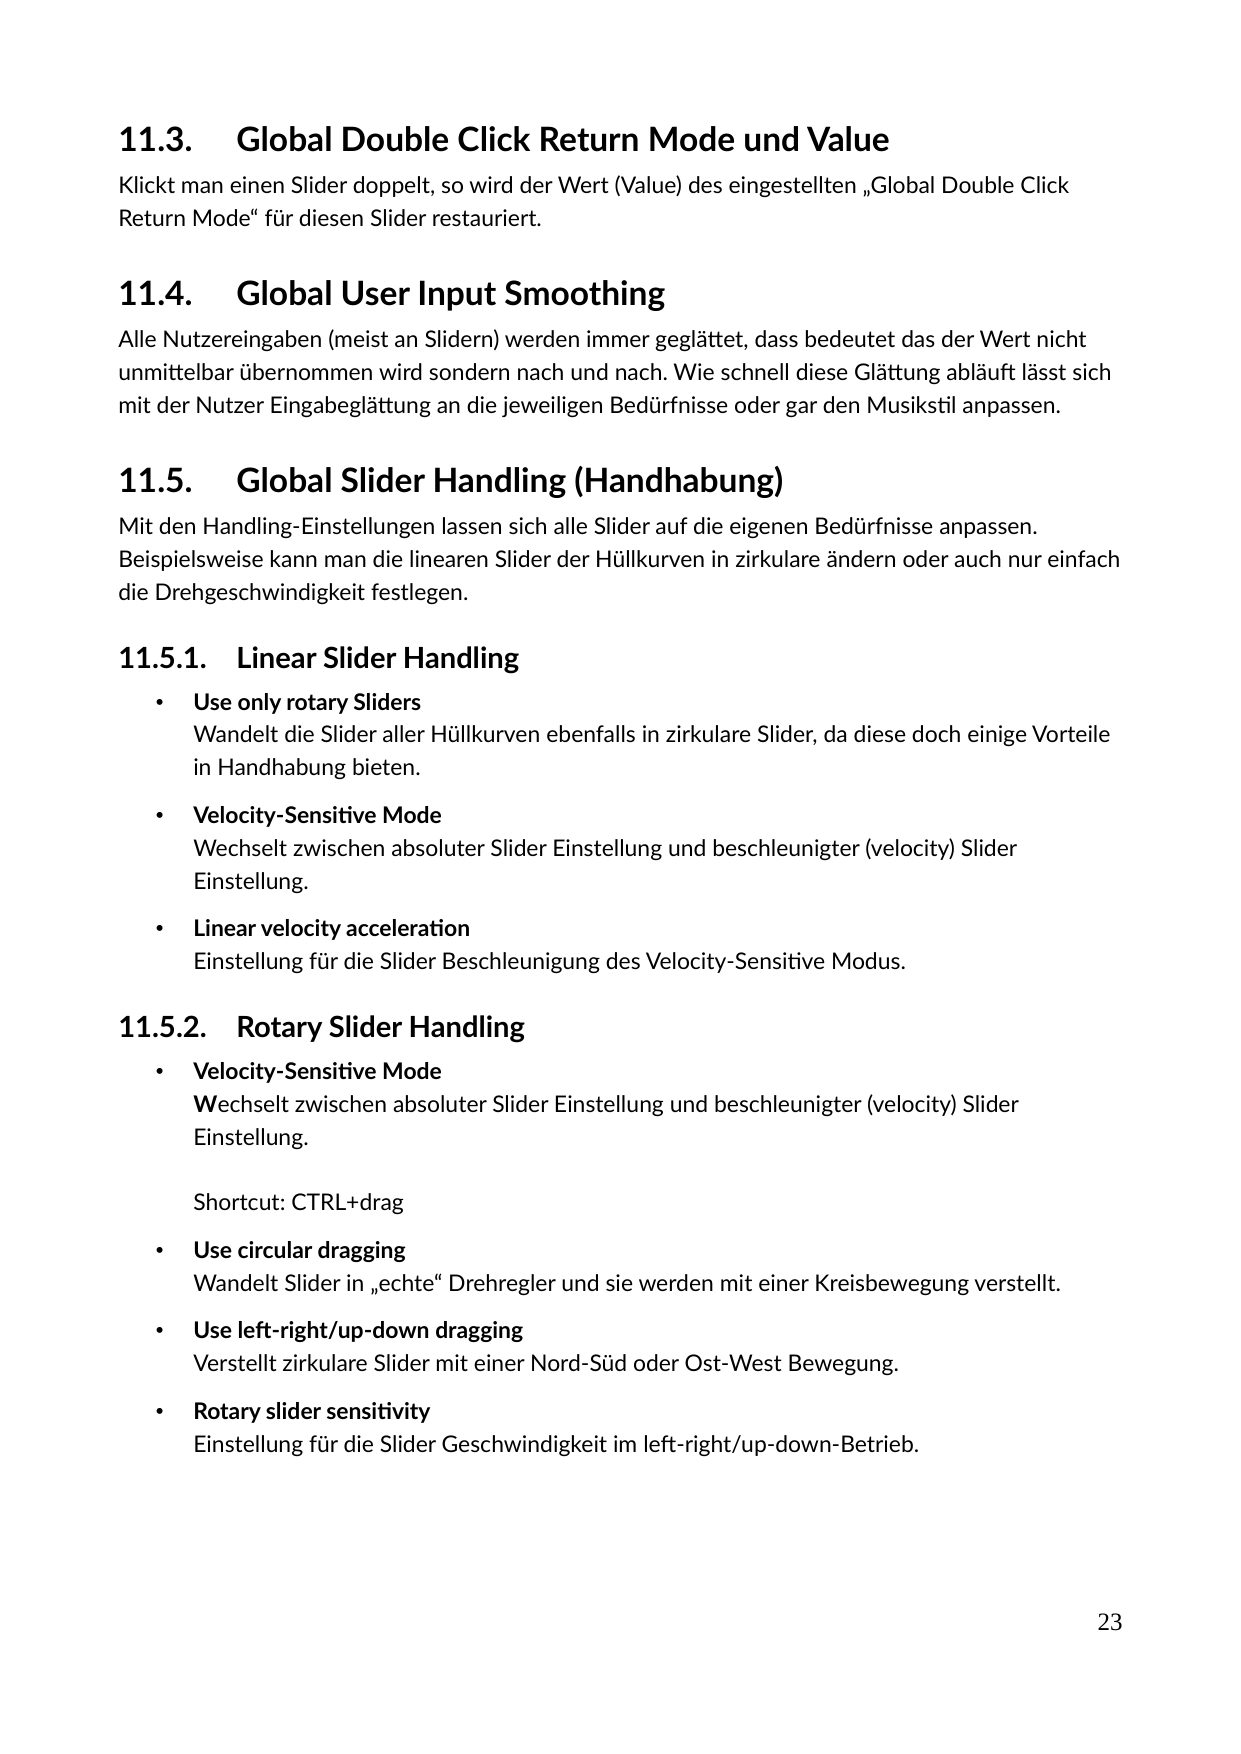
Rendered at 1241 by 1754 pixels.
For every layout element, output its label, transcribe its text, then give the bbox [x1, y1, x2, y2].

subtitle Global Double Click Return Mode und Value [118, 118, 1122, 158]
list Use only rotary Sliders Wandelt die Slider aller Hüllkurven ebenfalls in zirkulare Slider, da diese doch einige Vorteile in Handhabung bieten. [156, 687, 1122, 781]
list Velocity-Sensitive Mode Wechselt zwischen absoluter Slider Einstellung und beschleunigter (velocity) Slider Einstellung. Shortcut: CTRL+drag [156, 1057, 1122, 1216]
list Use circular dragging Wandelt Slider in „echte“ Drehregler und sie werden mit einer Kreisbewegung verstellt. [156, 1236, 1122, 1296]
list Use left-right/up-down dragging Verstellt zirkulare Slider mit einer Nord-Süd oder Ost-West Bewegung. [156, 1316, 1122, 1377]
subtitle Linear Slider Handling [118, 640, 1122, 675]
subtitle Global User Input Smoothing [118, 272, 1122, 312]
subtitle Rotary Slider Handling [118, 1009, 1122, 1044]
text Alle Nutzereingaben (meist an Slidern) werden immer geglättet, dass bedeutet das der Wert nicht unmittelbar übernommen wird sondern nach und nach. Wie schnell diese Glättung abläuft lässt sich mit der Nutzer Eingabeglättung an die jeweiligen Bedürfnisse oder gar den Musikstil anpassen. [118, 325, 1122, 418]
text Klickt man einen Slider doppelt, so wird der Wert (Value) des eingestellten „Global Double Click Return Mode“ für diesen Slider restauriert. [118, 171, 1122, 231]
list Velocity-Sensitive Mode Wechselt zwischen absoluter Slider Einstellung und beschleunigter (velocity) Slider Einstellung. [156, 801, 1122, 894]
list Linear velocity acceleration Einstellung für die Slider Beschleunigung des Velocity-Sensitive Modus. [156, 914, 1122, 974]
subtitle Global Slider Handling (Handhabung) [118, 459, 1122, 499]
text Mit den Handling-Einstellungen lassen sich alle Slider auf die eigenen Bedürfnisse anpassen. Beispielsweise kann man die linearen Slider der Hüllkurven in zirkulare ändern oder auch nur einfach die Drehgeschwindigkeit festlegen. [118, 512, 1122, 605]
list Rotary slider sensitivity Einstellung für die Slider Geschwindigkeit im left-right/up-down-Betrieb. [156, 1397, 1122, 1457]
